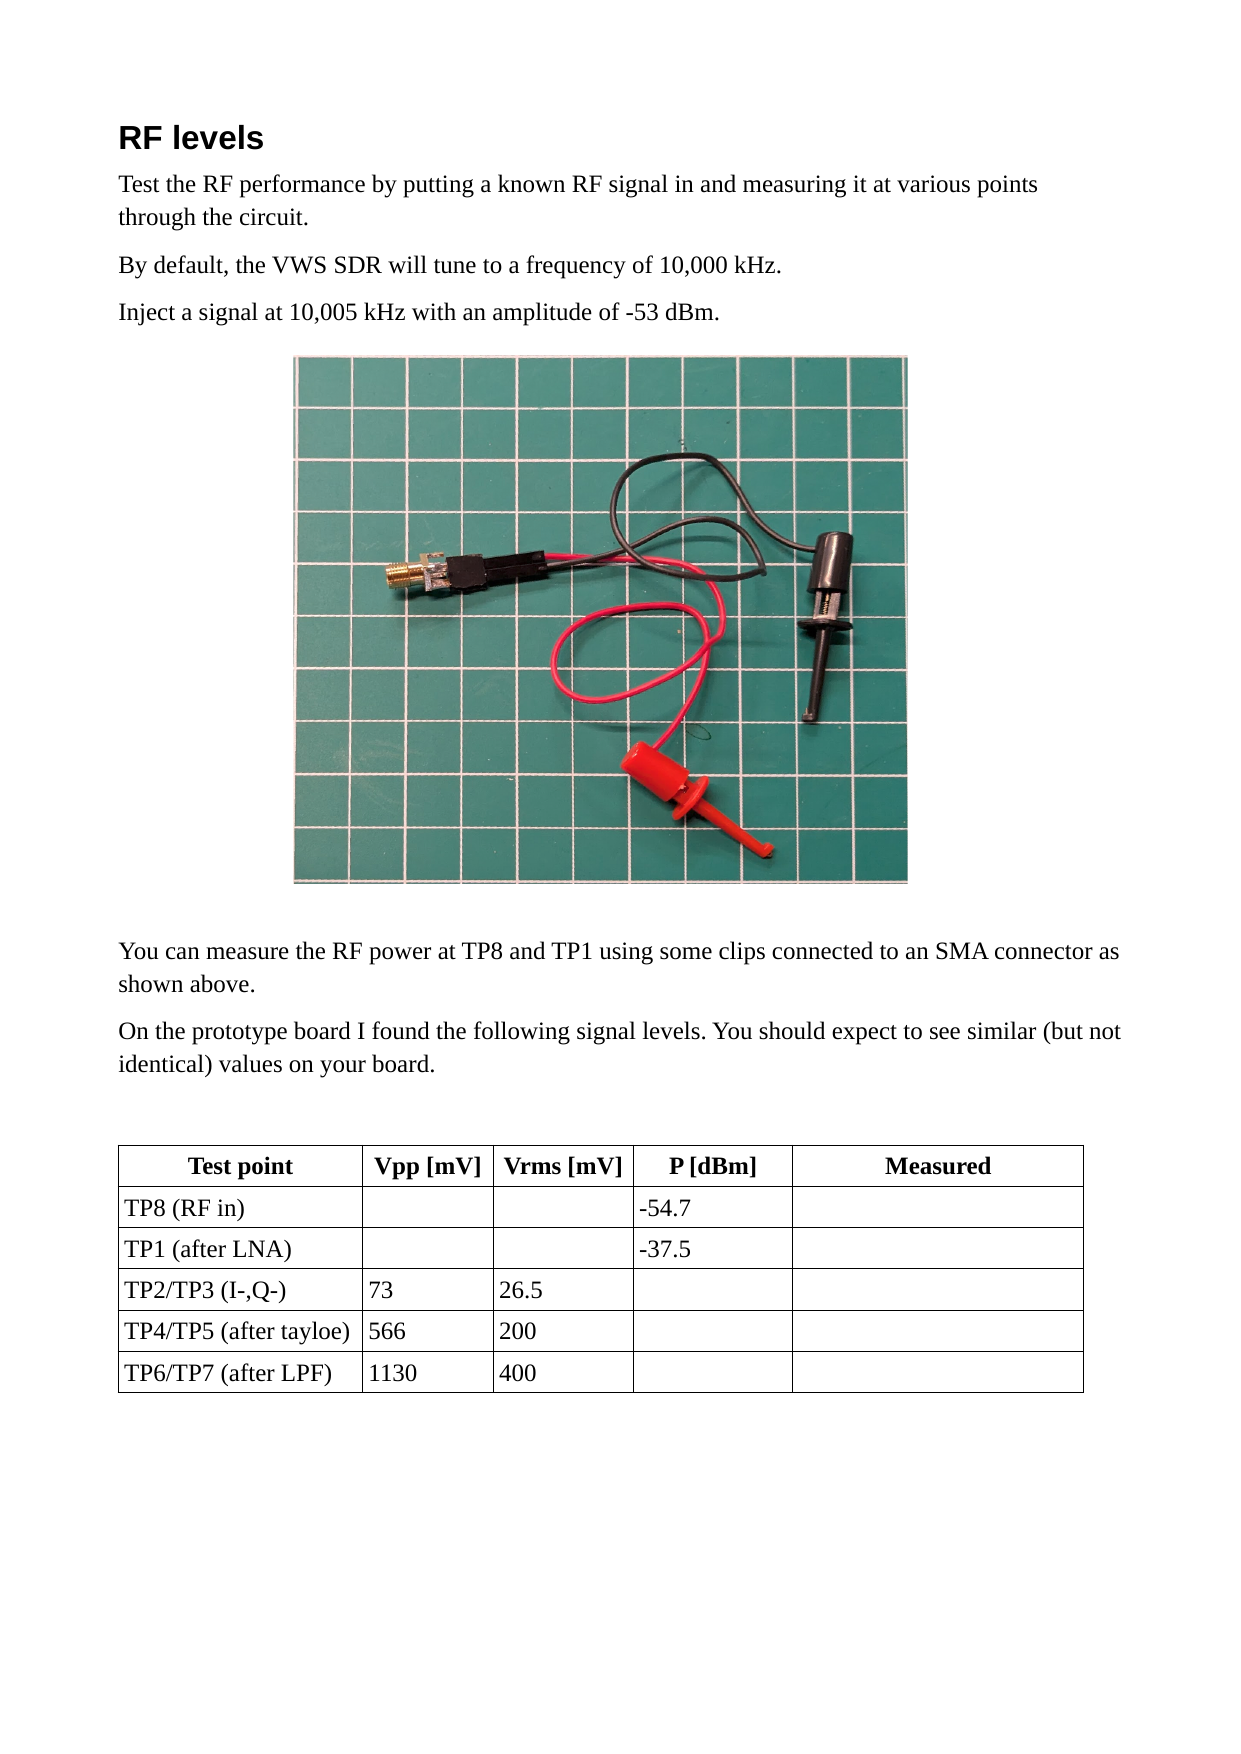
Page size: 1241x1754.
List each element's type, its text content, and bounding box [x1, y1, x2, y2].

table_header Measured [793, 1146, 1083, 1186]
table_cell [494, 1228, 633, 1268]
table_cell 73 [363, 1269, 493, 1309]
table_cell 566 [363, 1311, 493, 1351]
table_cell 200 [494, 1311, 633, 1351]
table_cell [363, 1228, 493, 1268]
table_cell [363, 1187, 493, 1227]
table_cell [494, 1187, 633, 1227]
table_cell 1130 [363, 1352, 493, 1392]
table_cell [634, 1311, 792, 1351]
table_cell TP8 (RF in) [119, 1187, 362, 1227]
table_cell [793, 1352, 1083, 1392]
table_cell TP1 (after LNA) [119, 1228, 362, 1268]
table_cell [634, 1269, 792, 1309]
table_header Vpp [mV] [363, 1146, 493, 1186]
table_cell [793, 1228, 1083, 1268]
text You can measure the RF power at TP8 and TP1 using some clips connected to an SMA connector as shown above. [118, 936, 1122, 997]
table_cell [793, 1311, 1083, 1351]
table_cell [634, 1352, 792, 1392]
text On the prototype board I found the following signal levels. You should expect to see similar (but not identical) values on your board. [118, 1016, 1122, 1078]
picture [293, 355, 908, 884]
table_cell -37.5 [634, 1228, 792, 1268]
subtitle RF levels [118, 118, 1122, 157]
text By default, the VWS SDR will tune to a frequency of 10,000 kHz. [118, 250, 1122, 278]
table_cell 400 [494, 1352, 633, 1392]
table_header Vrms [mV] [494, 1146, 633, 1186]
table_header P [dBm] [634, 1146, 792, 1186]
table_cell 26.5 [494, 1269, 633, 1309]
table_cell -54.7 [634, 1187, 792, 1227]
table_cell [793, 1269, 1083, 1309]
table_cell TP6/TP7 (after LPF) [119, 1352, 362, 1392]
table_cell TP2/TP3 (I-,Q-) [119, 1269, 362, 1309]
text Inject a signal at 10,005 kHz with an amplitude of -53 dBm. [118, 297, 1122, 326]
table_cell TP4/TP5 (after tayloe) [119, 1311, 362, 1351]
text Test the RF performance by putting a known RF signal in and measuring it at various points through the circuit. [118, 169, 1122, 231]
table_cell [793, 1187, 1083, 1227]
table_header Test point [119, 1146, 362, 1186]
